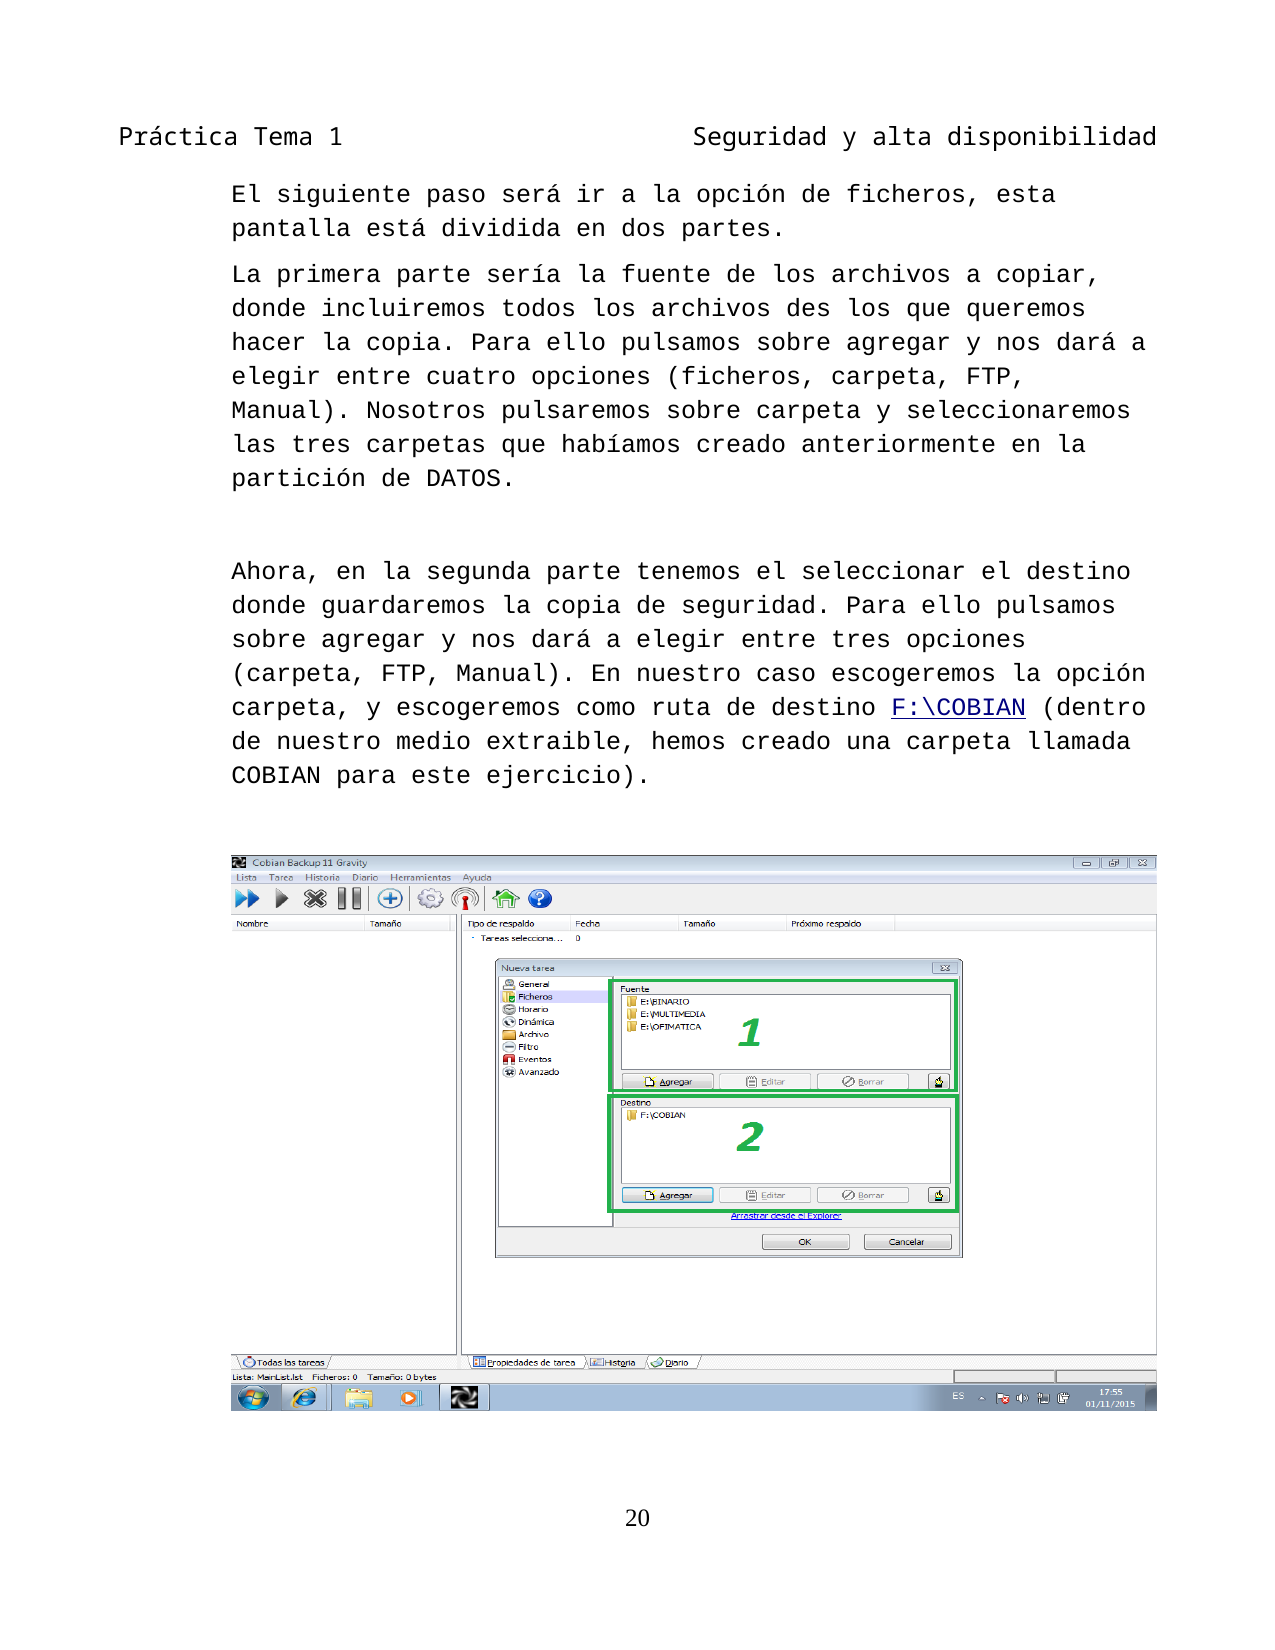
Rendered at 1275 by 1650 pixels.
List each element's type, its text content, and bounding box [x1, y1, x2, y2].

text El siguiente paso será ir a la opción de ficheros, esta pantalla está dividida en dos partes. [231, 182, 1157, 244]
picture [231, 855, 1157, 1411]
text Ahora, en la segunda parte tenemos el seleccionar el destino donde guardaremos la copia de seguridad. Para ello pulsamos sobre agregar y nos dará a elegir entre tres opciones (carpeta, FTP, Manual). En nuestro caso escogeremos la opción carpeta, y escogeremos como ruta de destino F:\COBIAN (dentro de nuestro medio extraible, hemos creado una carpeta llamada COBIAN para este ejercicio). [231, 559, 1157, 791]
text La primera parte sería la fuente de los archivos a copiar, donde incluiremos todos los archivos des los que queremos hacer la copia. Para ello pulsamos sobre agregar y nos dará a elegir entre cuatro opciones (ficheros, carpeta, FTP, Manual). Nosotros pulsaremos sobre carpeta y seleccionaremos las tres carpetas que habíamos creado anteriormente en la partición de DATOS. [231, 262, 1157, 494]
